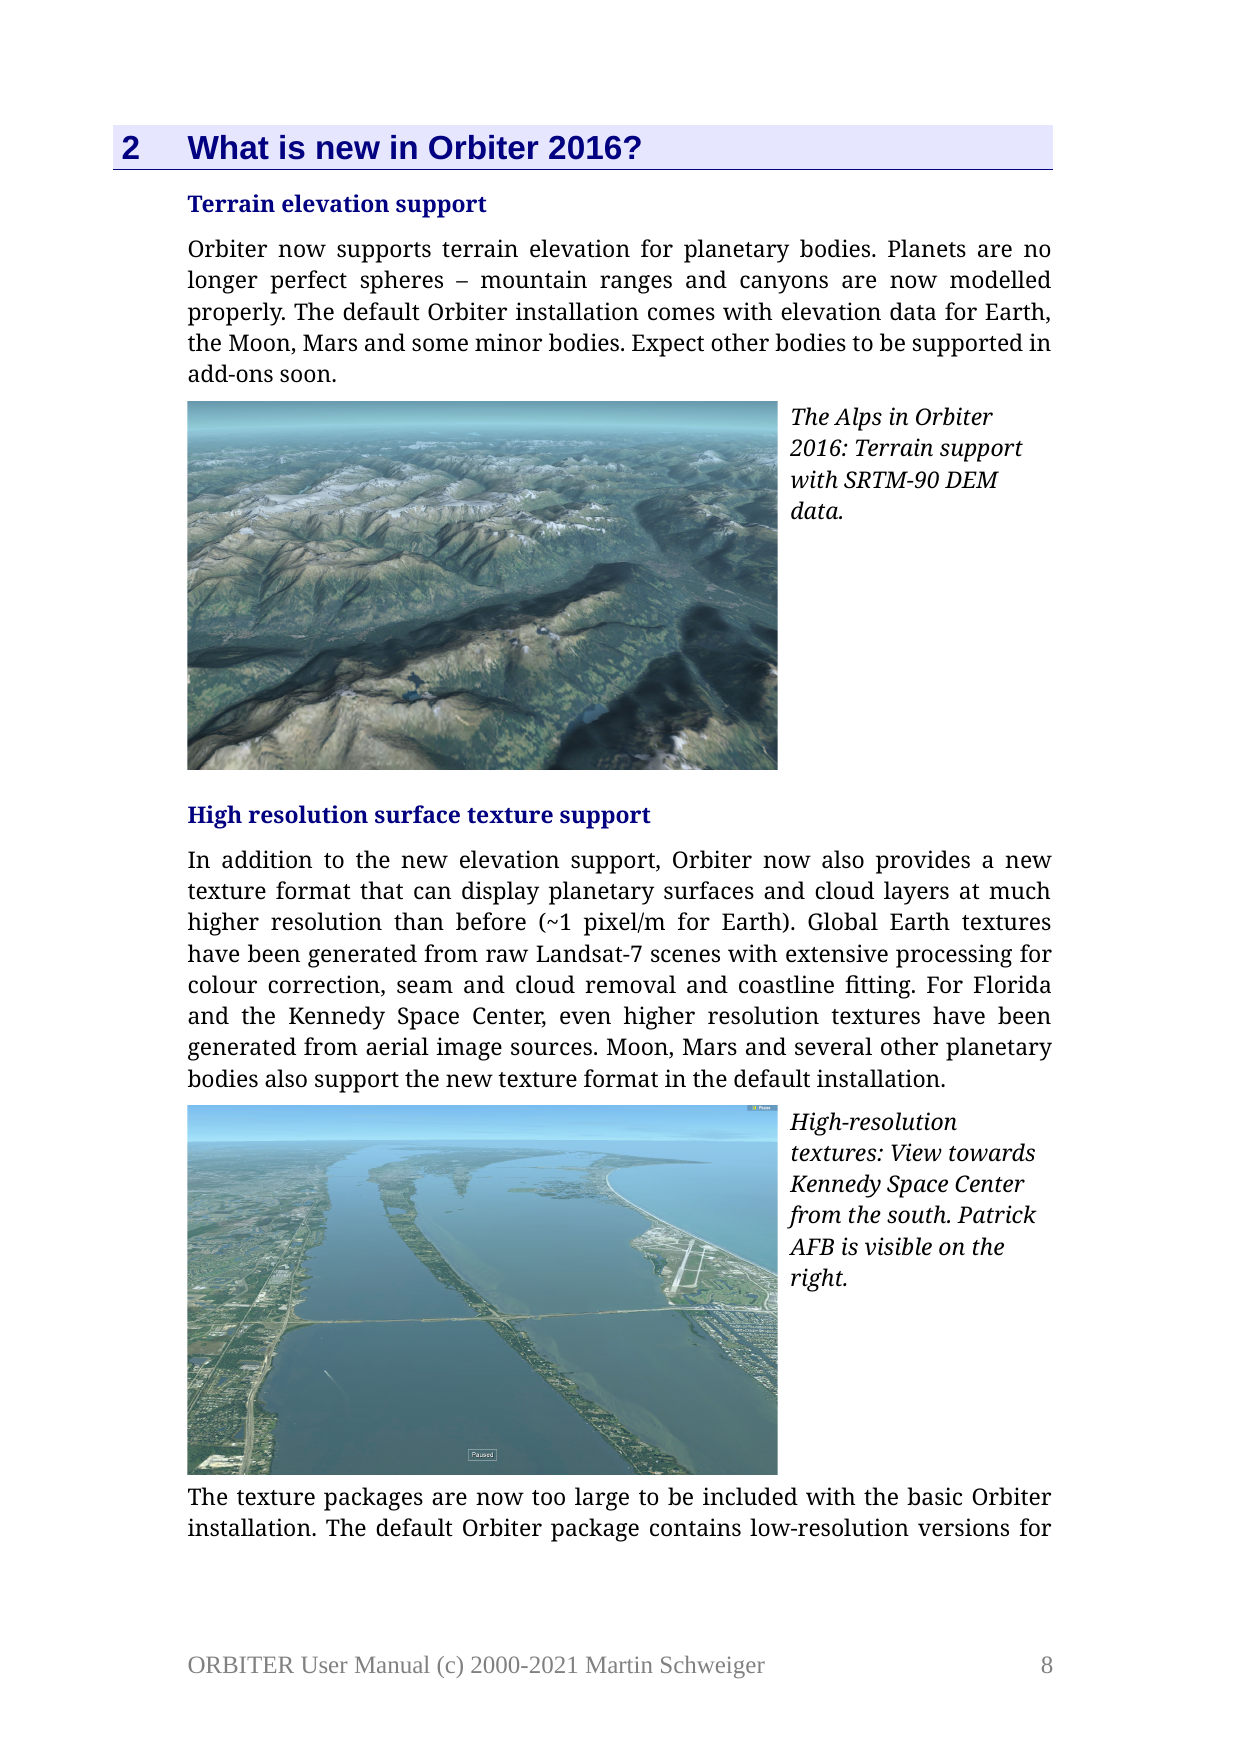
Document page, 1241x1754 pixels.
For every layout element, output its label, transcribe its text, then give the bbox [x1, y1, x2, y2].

text Orbiter now supports terrain elevation for planetary bodies. Planets are no longer perfect spheres – mountain ranges and canyons are now modelled properly. The default Orbiter installation comes with elevation data for Earth, the Moon, Mars and some minor bodies. Expect other bodies to be supported in add-ons soon. [187, 232, 1053, 389]
subtitle High resolution surface texture support [187, 411, 1053, 830]
subtitle What is new in Orbiter 2016? [113, 125, 1053, 169]
text In addition to the new elevation support, Orbiter now also provides a new texture format that can display planetary surfaces and cloud layers at much higher resolution than before (~1 pixel/m for Earth). Global Earth textures have been generated from raw Landsat-7 scenes with extensive processing for colour correction, seam and cloud removal and coastline fitting. For Florida and the Kennedy Space Center, even higher resolution textures have been generated from aerial image sources. Moon, Mars and several other planetary bodies also support the new texture format in the default installation. [187, 843, 1053, 1093]
subtitle Terrain elevation support [187, 188, 1053, 219]
picture [187, 1105, 778, 1475]
picture [187, 401, 778, 770]
text The texture packages are now too large to be included with the basic Orbiter installation. The default Orbiter package contains low-resolution versions for all bodies. You can download and install the high-resolution versions from the Orbiter texture repository. [187, 1106, 1053, 1543]
